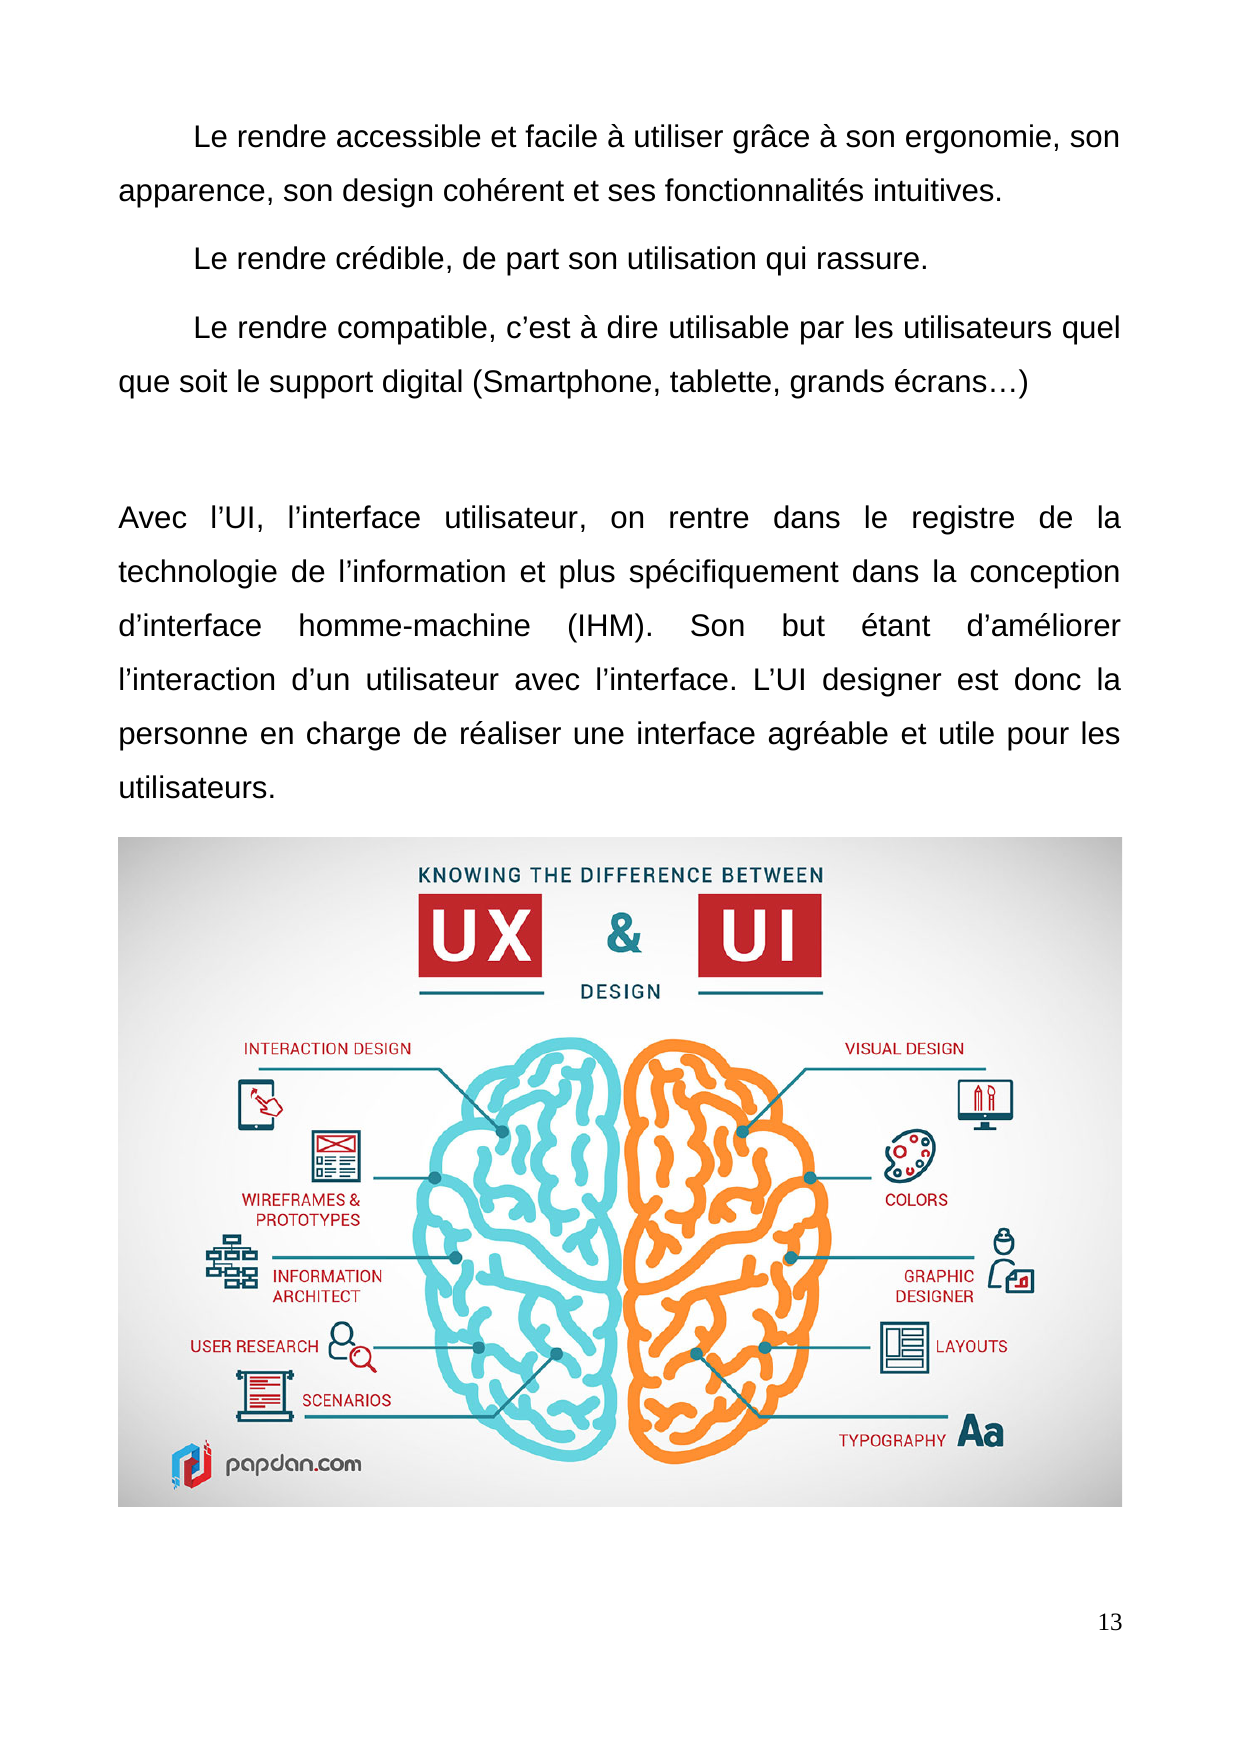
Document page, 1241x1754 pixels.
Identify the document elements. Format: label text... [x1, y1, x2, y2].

text Avec l’UI, l’interface utilisateur, on rentre dans le registre de la technologie de l’information et plus spécifiquement dans la conception d’interface homme-machine (IHM). Son but étant d’améliorer l’interaction d’un utilisateur avec l’interface. L’UI designer est donc la personne en charge de réaliser une interface agréable et utile pour les utilisateurs. [118, 499, 1122, 805]
text Le rendre compatible, c’est à dire utilisable par les utilisateurs quel que soit le support digital (Smartphone, tablette, grands écrans…) [118, 309, 1122, 399]
picture [118, 837, 1123, 1507]
text Le rendre accessible et facile à utiliser grâce à son ergonomie, son apparence, son design cohérent et ses fonctionnalités intuitives. [118, 118, 1122, 208]
text Le rendre crédible, de part son utilisation qui rassure. [118, 240, 1122, 276]
